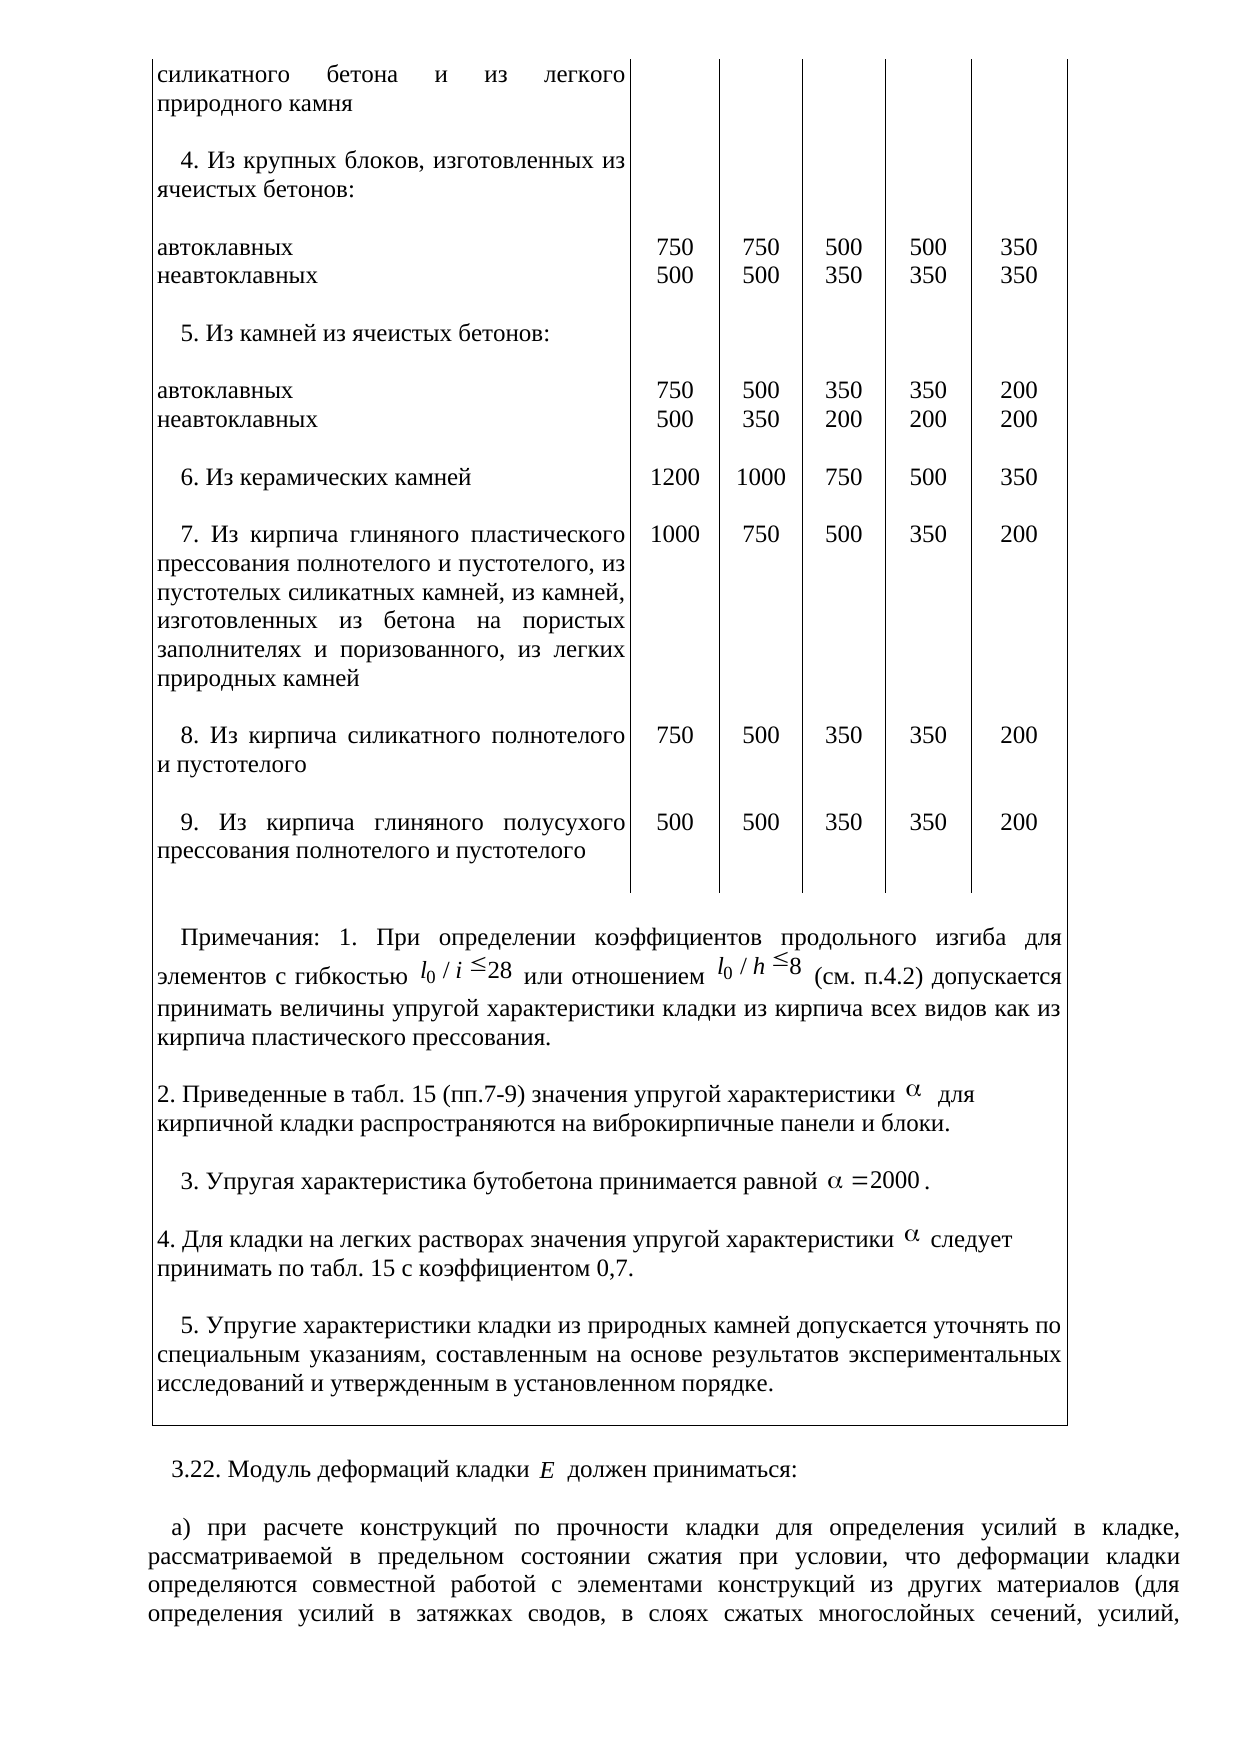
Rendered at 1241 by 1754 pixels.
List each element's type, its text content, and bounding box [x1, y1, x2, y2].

table_cell автоклавных [153, 375, 630, 404]
table_cell Примечания: 1. При определении коэффициентов продольного изгиба для элементов с гибкостью или отношением (см. п.4.2) допускается принимать величины упругой характеристики кладки из кирпича всех видов как из кирпича пластического прессования. 2. Приведенные в табл. 15 (пп.7-9) значения упругой характеристики для кирпичной кладки распространяются на виброкирпичные панели и блоки. 3. Упругая характеристика бутобетона принимается равной . 4. Для кладки на легких растворах значения упругой характеристики следует принимать по табл. 15 с коэффициентом 0,7. 5. Упругие характеристики кладки из природных камней допускается уточнять по специальным указаниям, составленным на основе результатов экспериментальных исследований и утвержденным в установленном порядке. [153, 893, 1067, 1425]
table_cell [972, 59, 1067, 145]
table_cell 200 [972, 375, 1067, 404]
table_cell неавтоклавных [153, 260, 630, 289]
table_cell [720, 289, 802, 375]
table_cell [803, 145, 885, 232]
table_cell 350 [803, 260, 885, 289]
table_cell 200 [972, 720, 1067, 807]
table_cell 350 [720, 404, 802, 433]
table_cell 500 [720, 375, 802, 404]
table_cell [631, 59, 719, 145]
table_cell 500 [631, 807, 719, 893]
table_cell 750 [803, 433, 885, 519]
table_cell 350 [972, 260, 1067, 289]
table_cell 350 [972, 232, 1067, 260]
table_cell 500 [631, 404, 719, 433]
table_cell 200 [803, 404, 885, 433]
table_cell 750 [720, 519, 802, 720]
table_cell 500 [720, 260, 802, 289]
table_cell автоклавных [153, 232, 630, 260]
table_cell 750 [631, 375, 719, 404]
table_cell [972, 289, 1067, 375]
table_cell [886, 59, 971, 145]
table_cell [803, 289, 885, 375]
table_cell 6. Из керамических камней [153, 433, 630, 519]
table_cell 750 [631, 720, 719, 807]
table_cell 350 [886, 519, 971, 720]
table_cell [720, 59, 802, 145]
table_cell 500 [631, 260, 719, 289]
table_cell 350 [886, 260, 971, 289]
table_cell 4. Из крупных блоков, изготовленных из ячеистых бетонов: [153, 145, 630, 232]
table_cell 750 [720, 232, 802, 260]
table_cell 500 [886, 232, 971, 260]
table_cell 1000 [631, 519, 719, 720]
table_cell неавтоклавных [153, 404, 630, 433]
table_cell 500 [720, 720, 802, 807]
table_cell 500 [803, 232, 885, 260]
table_cell 500 [803, 519, 885, 720]
table_cell [886, 145, 971, 232]
table_cell 350 [803, 375, 885, 404]
table_cell [631, 145, 719, 232]
table_cell 1000 [720, 433, 802, 519]
table_cell 8. Из кирпича силикатного полнотелого и пустотелого [153, 720, 630, 807]
table_cell 350 [886, 720, 971, 807]
table_cell 1200 [631, 433, 719, 519]
table_cell 7. Из кирпича глиняного пластического прессования полнотелого и пустотелого, из пустотелых силикатных камней, из камней, изготовленных из бетона на пористых заполнителях и поризованного, из легких природных камней [153, 519, 630, 720]
table_cell 350 [886, 375, 971, 404]
table_cell 5. Из камней из ячеистых бетонов: [153, 289, 630, 375]
table_cell 350 [803, 807, 885, 893]
table_cell 200 [886, 404, 971, 433]
table_cell 200 [972, 519, 1067, 720]
table_cell силикатного бетона и из легкого природного камня [153, 59, 630, 145]
table_cell 200 [972, 807, 1067, 893]
table_cell 500 [720, 807, 802, 893]
table_cell 350 [803, 720, 885, 807]
table_cell [803, 59, 885, 145]
table_cell 350 [886, 807, 971, 893]
table_cell 200 [972, 404, 1067, 433]
table_cell [631, 289, 719, 375]
text а) при расчете конструкций по прочности кладки для определения усилий в кладке, рассматриваемой в предельном состоянии сжатия при условии, что деформации кладки определяются совместной работой с элементами конструкций из других материалов (для определения усилий в затяжках сводов, в слоях сжатых многослойных сечений, усилий, [148, 1512, 1181, 1627]
table_cell [886, 289, 971, 375]
table_cell 750 [631, 232, 719, 260]
table_cell [720, 145, 802, 232]
table_cell [972, 145, 1067, 232]
text 3.22. Модуль деформаций кладки должен приниматься: [148, 1454, 1181, 1483]
table_cell 500 [886, 433, 971, 519]
table_cell 9. Из кирпича глиняного полусухого прессования полнотелого и пустотелого [153, 807, 630, 893]
table_cell 350 [972, 433, 1067, 519]
